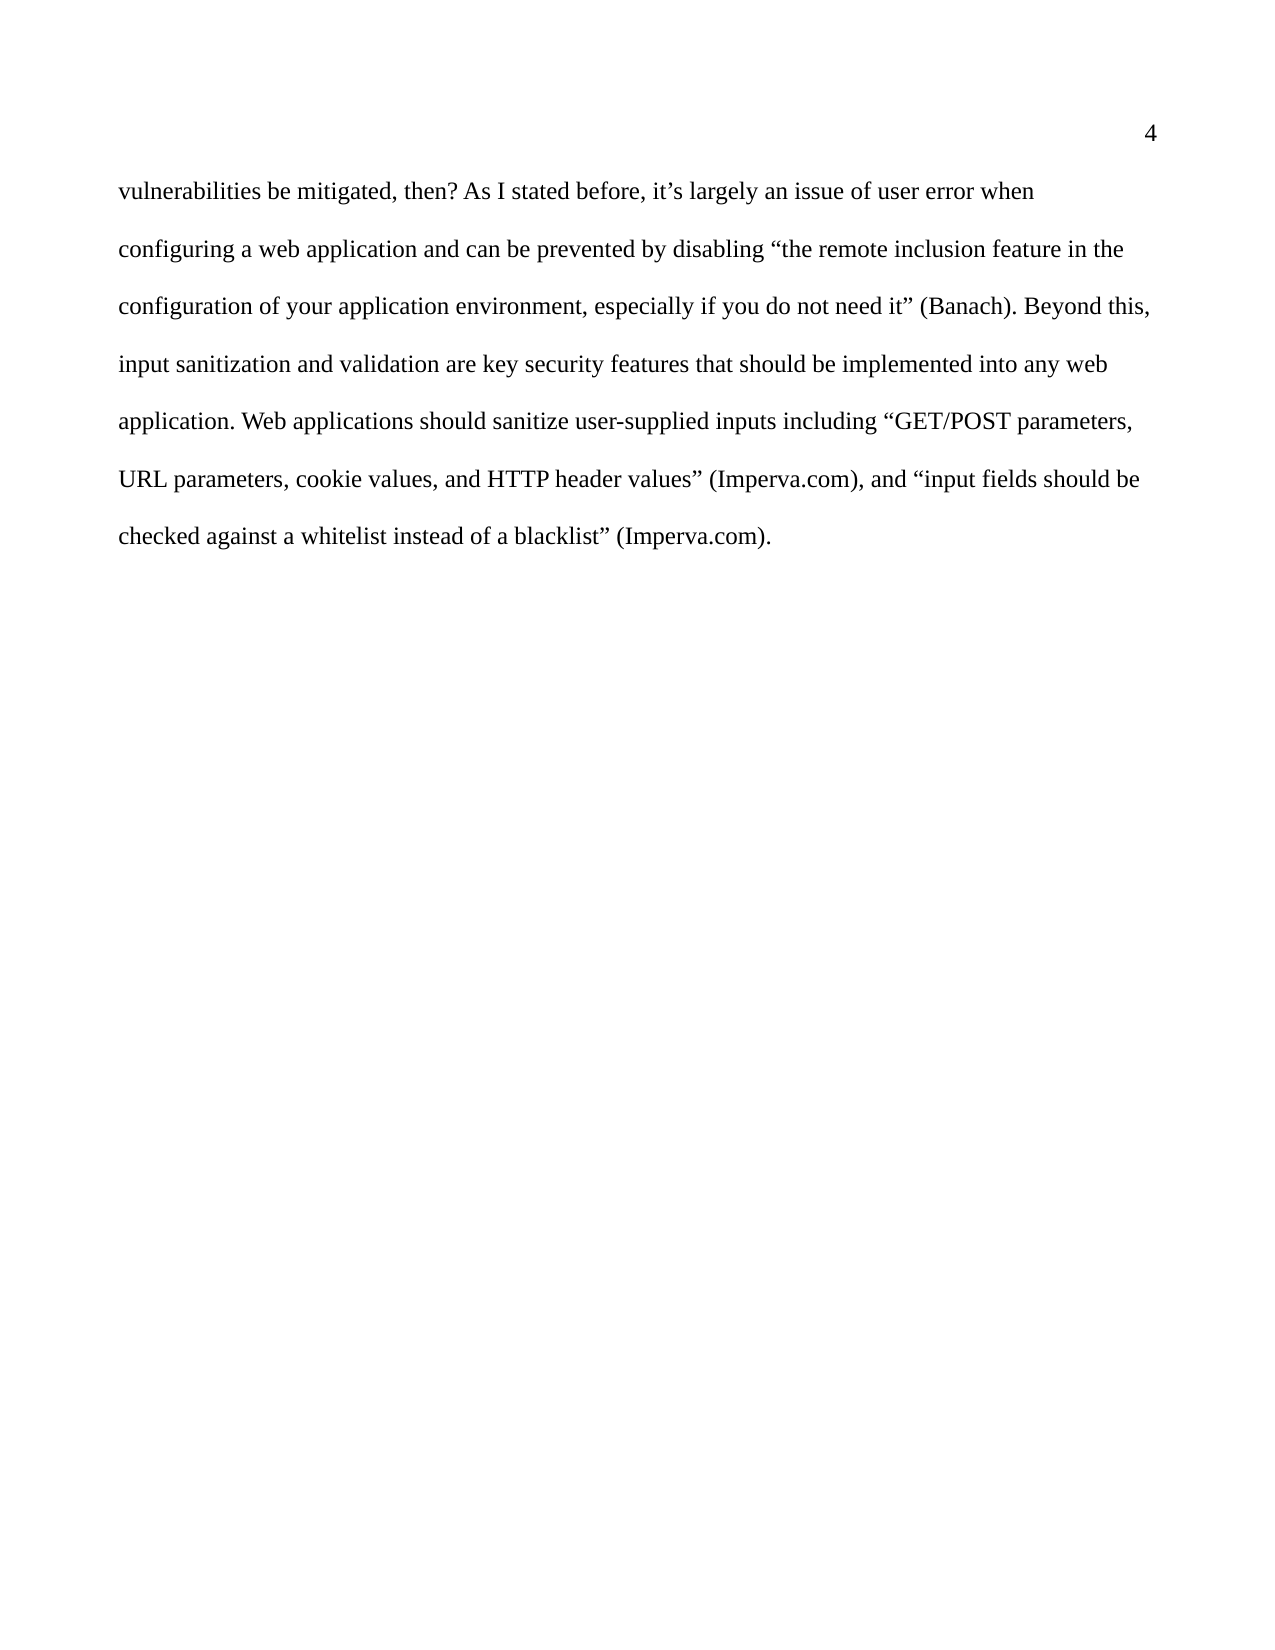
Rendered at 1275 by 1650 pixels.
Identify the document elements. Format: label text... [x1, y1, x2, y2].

text vulnerabilities be mitigated, then? As I stated before, it’s largely an issue of user error when configuring a web application and can be prevented by disabling “the remote inclusion feature in the configuration of your application environment, especially if you do not need it” (Banach). Beyond this, input sanitization and validation are key security features that should be implemented into any web application. Web applications should sanitize user-supplied inputs including “GET/POST parameters, URL parameters, cookie values, and HTTP header values” (Imperva.com), and “input fields should be checked against a whitelist instead of a blacklist” (Imperva.com). [118, 176, 1157, 550]
